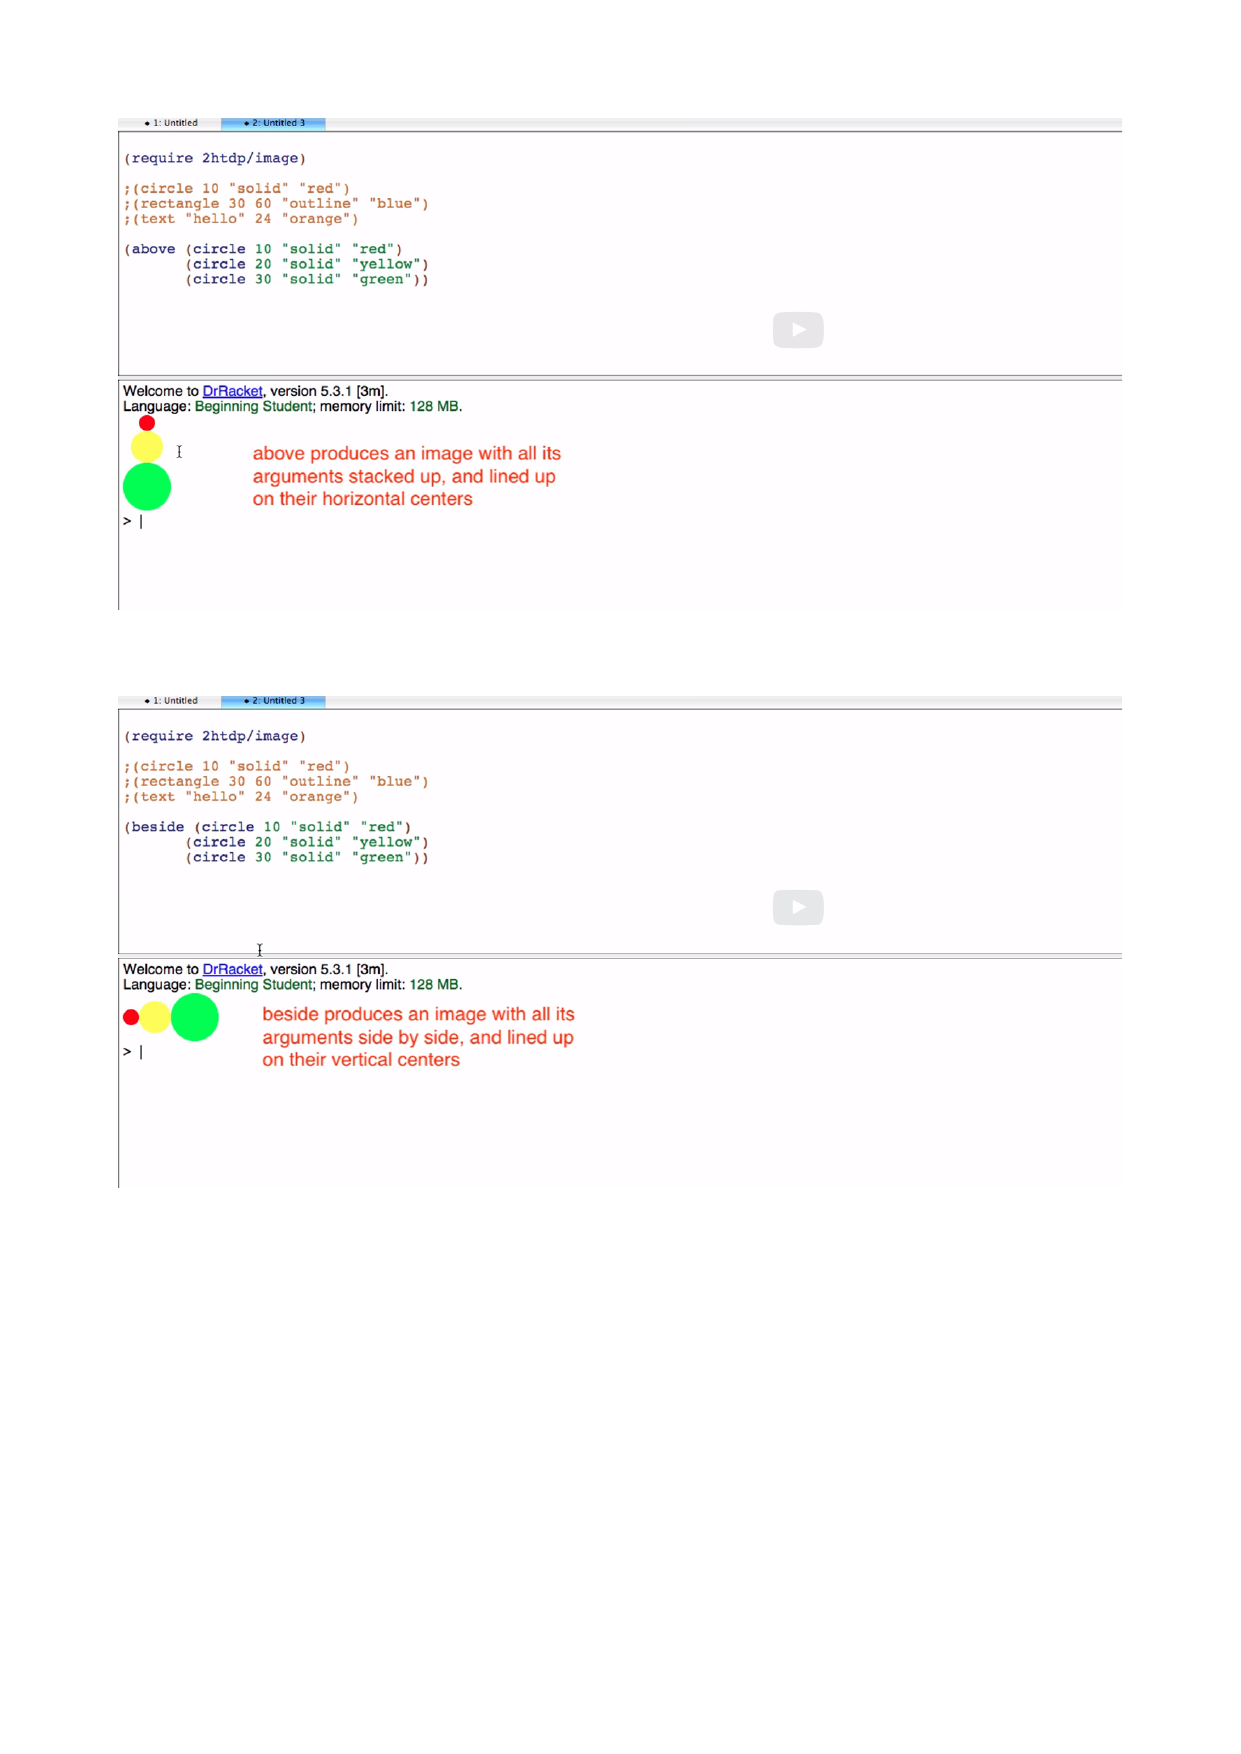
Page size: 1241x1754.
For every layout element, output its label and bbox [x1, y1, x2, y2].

picture [118, 118, 1123, 610]
picture [118, 696, 1123, 1188]
